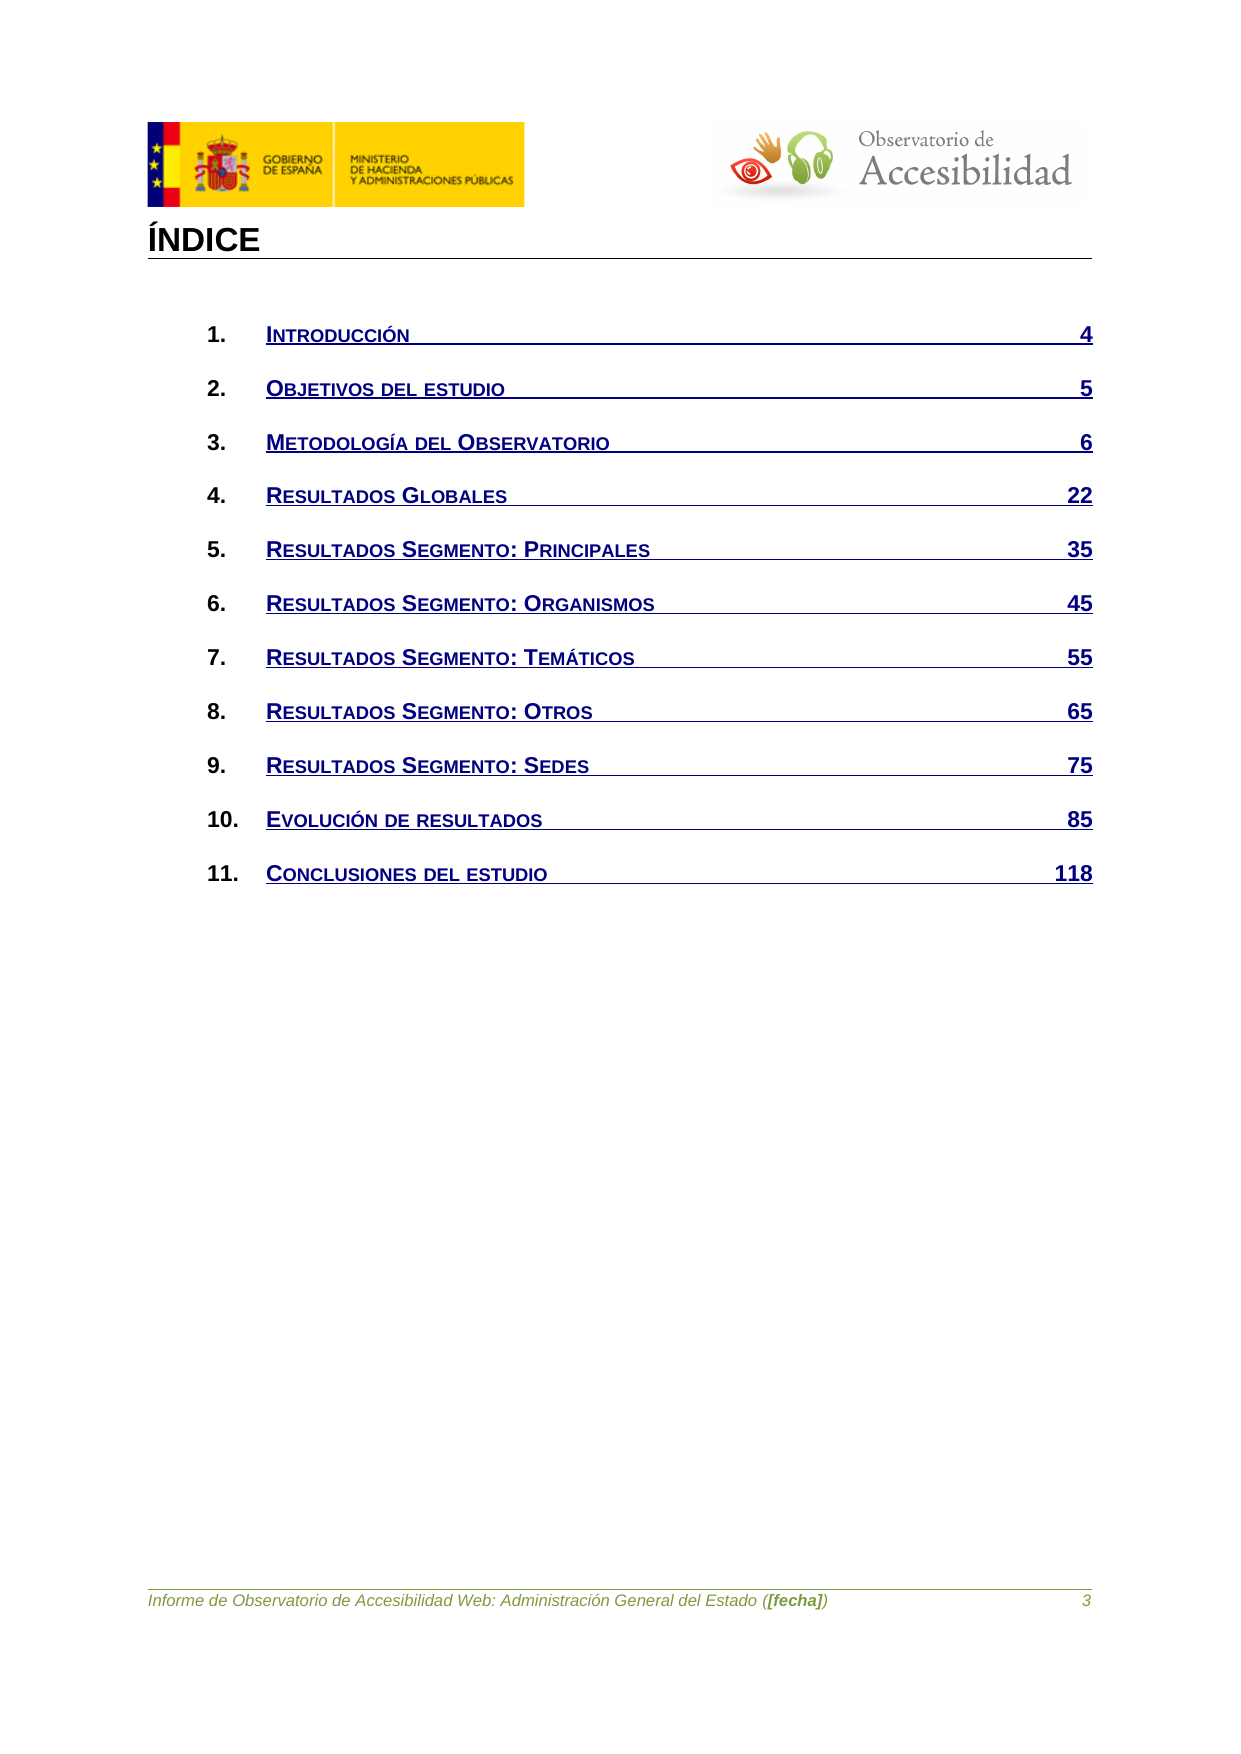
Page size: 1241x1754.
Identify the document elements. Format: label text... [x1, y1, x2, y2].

text 5. Resultados Segmento: Principales 35 [207, 536, 1092, 563]
text 6. Resultados Segmento: Organismos 45 [207, 590, 1092, 617]
picture [147, 122, 525, 207]
text 2. Objetivos del estudio 5 [207, 374, 1092, 401]
text 8. Resultados Segmento: Otros 65 [207, 698, 1092, 725]
text 10. Evolución de resultados 85 [207, 806, 1092, 833]
text Índice [148, 220, 1092, 258]
text 4. Resultados Globales 22 [207, 482, 1092, 509]
text 3. Metodología del Observatorio 6 [207, 428, 1092, 455]
picture [710, 122, 1086, 205]
text 11. Conclusiones del estudio 118 [207, 860, 1092, 887]
text 9. Resultados Segmento: Sedes 75 [207, 752, 1092, 779]
text 1. Introducción 4 [207, 321, 1092, 347]
text 7. Resultados Segmento: Temáticos 55 [207, 644, 1092, 671]
